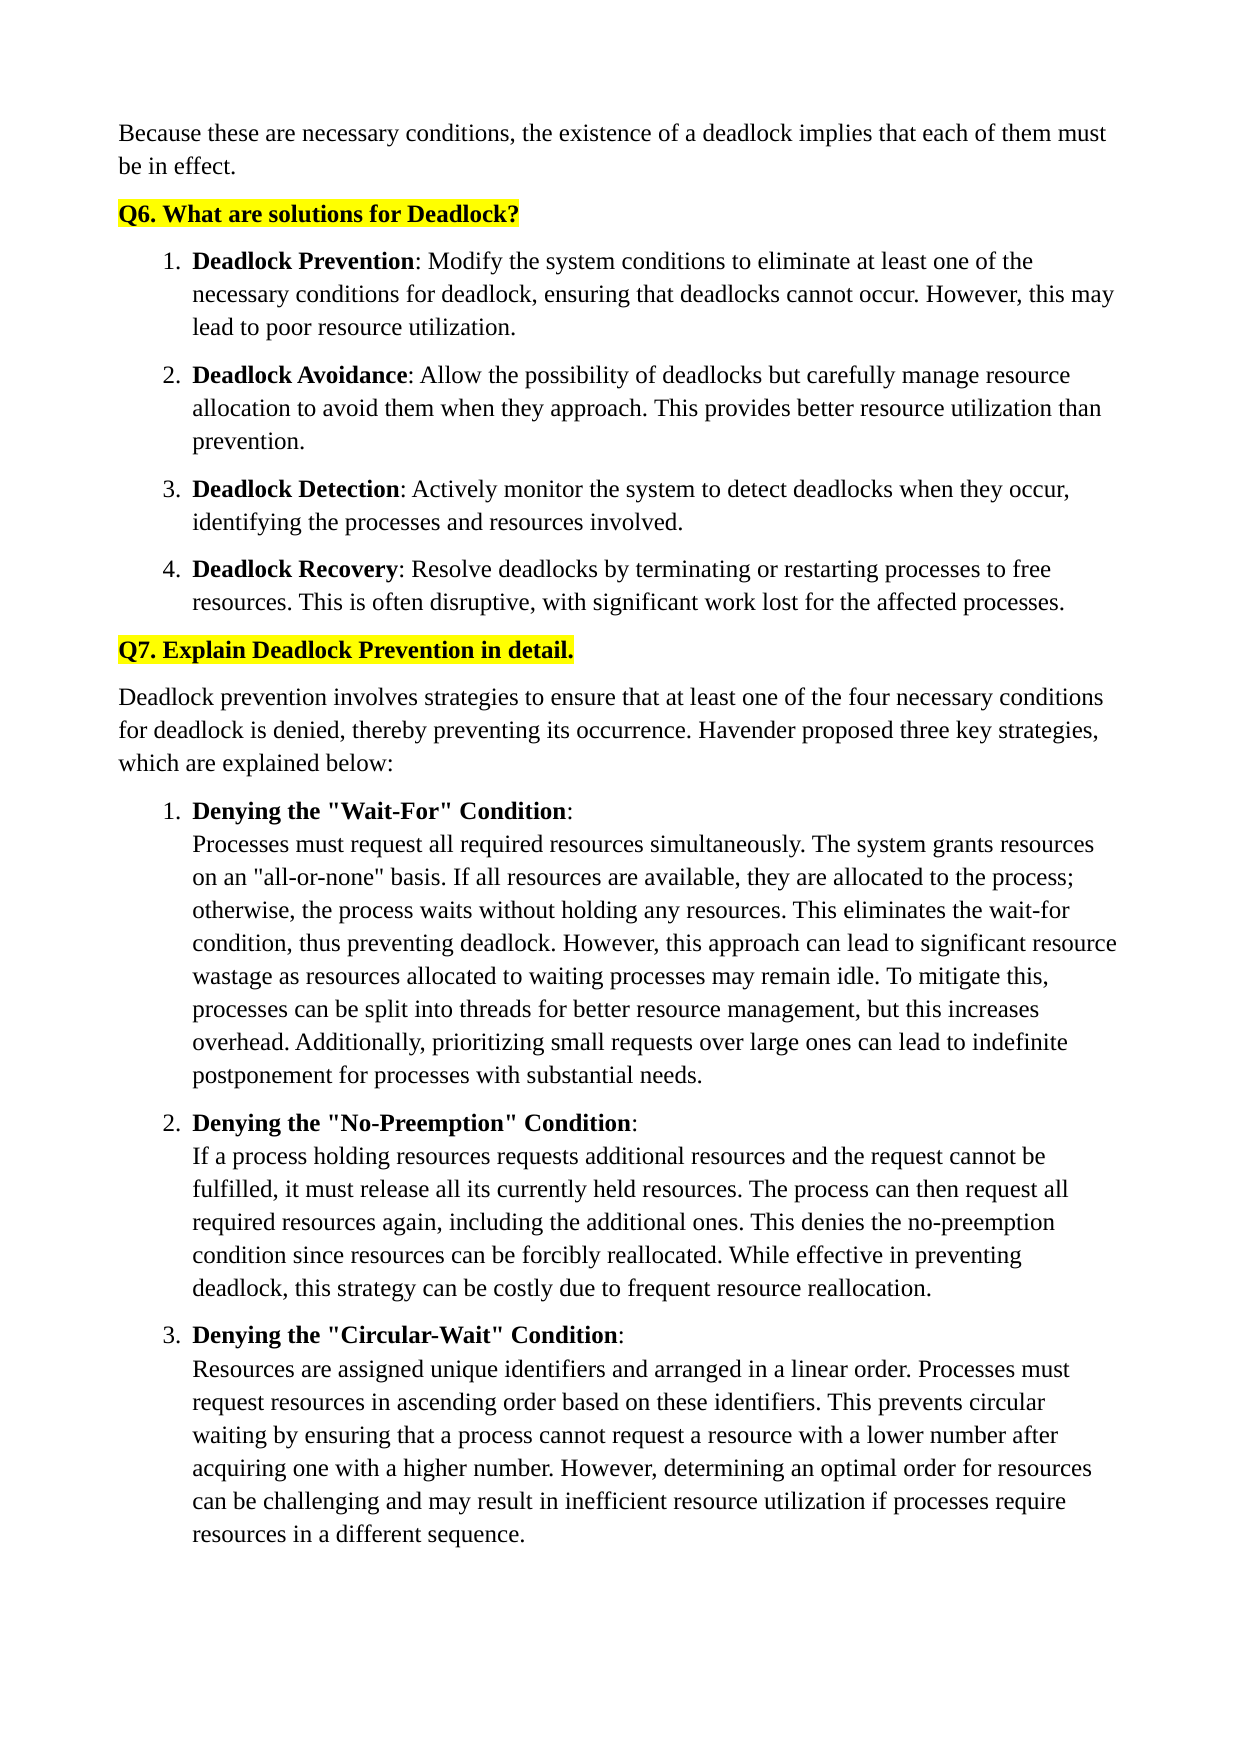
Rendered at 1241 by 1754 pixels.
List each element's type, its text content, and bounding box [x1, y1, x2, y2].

list Deadlock Avoidance: Allow the possibility of deadlocks but carefully manage resource allocation to avoid them when they approach. This provides better resource utilization than prevention. [162, 360, 1122, 455]
list Denying the "No-Preemption" Condition: If a process holding resources requests additional resources and the request cannot be fulfilled, it must release all its currently held resources. The process can then request all required resources again, including the additional ones. This denies the no-preemption condition since resources can be forcibly reallocated. While effective in preventing deadlock, this strategy can be costly due to frequent resource reallocation. [162, 1108, 1122, 1302]
list Deadlock Recovery: Resolve deadlocks by terminating or restarting processes to free resources. This is often disruptive, with significant work lost for the affected processes. [162, 554, 1122, 616]
list Deadlock Prevention: Modify the system conditions to eliminate at least one of the necessary conditions for deadlock, ensuring that deadlocks cannot occur. However, this may lead to poor resource utilization. [162, 246, 1122, 341]
text Q7. Explain Deadlock Prevention in detail. [118, 635, 1122, 664]
text Deadlock prevention involves strategies to ensure that at least one of the four necessary conditions for deadlock is denied, thereby preventing its occurrence. Havender proposed three key strategies, which are explained below: [118, 682, 1122, 777]
list Deadlock Detection: Actively monitor the system to detect deadlocks when they occur, identifying the processes and resources involved. [162, 474, 1122, 535]
text Because these are necessary conditions, the existence of a deadlock implies that each of them must be in effect. [118, 118, 1122, 180]
list Denying the "Wait-For" Condition: Processes must request all required resources simultaneously. The system grants resources on an "all-or-none" basis. If all resources are available, they are allocated to the process; otherwise, the process waits without holding any resources. This eliminates the wait-for condition, thus preventing deadlock. However, this approach can lead to significant resource wastage as resources allocated to waiting processes may remain idle. To mitigate this, processes can be split into threads for better resource management, but this increases overhead. Additionally, prioritizing small requests over large ones can lead to indefinite postponement for processes with substantial needs. [162, 796, 1122, 1089]
list Denying the "Circular-Wait" Condition: Resources are assigned unique identifiers and arranged in a linear order. Processes must request resources in ascending order based on these identifiers. This prevents circular waiting by ensuring that a process cannot request a resource with a lower number after acquiring one with a higher number. However, determining an optimal order for resources can be challenging and may result in inefficient resource utilization if processes require resources in a different sequence. [162, 1321, 1122, 1547]
text Q6. What are solutions for Deadlock? [118, 199, 1122, 227]
